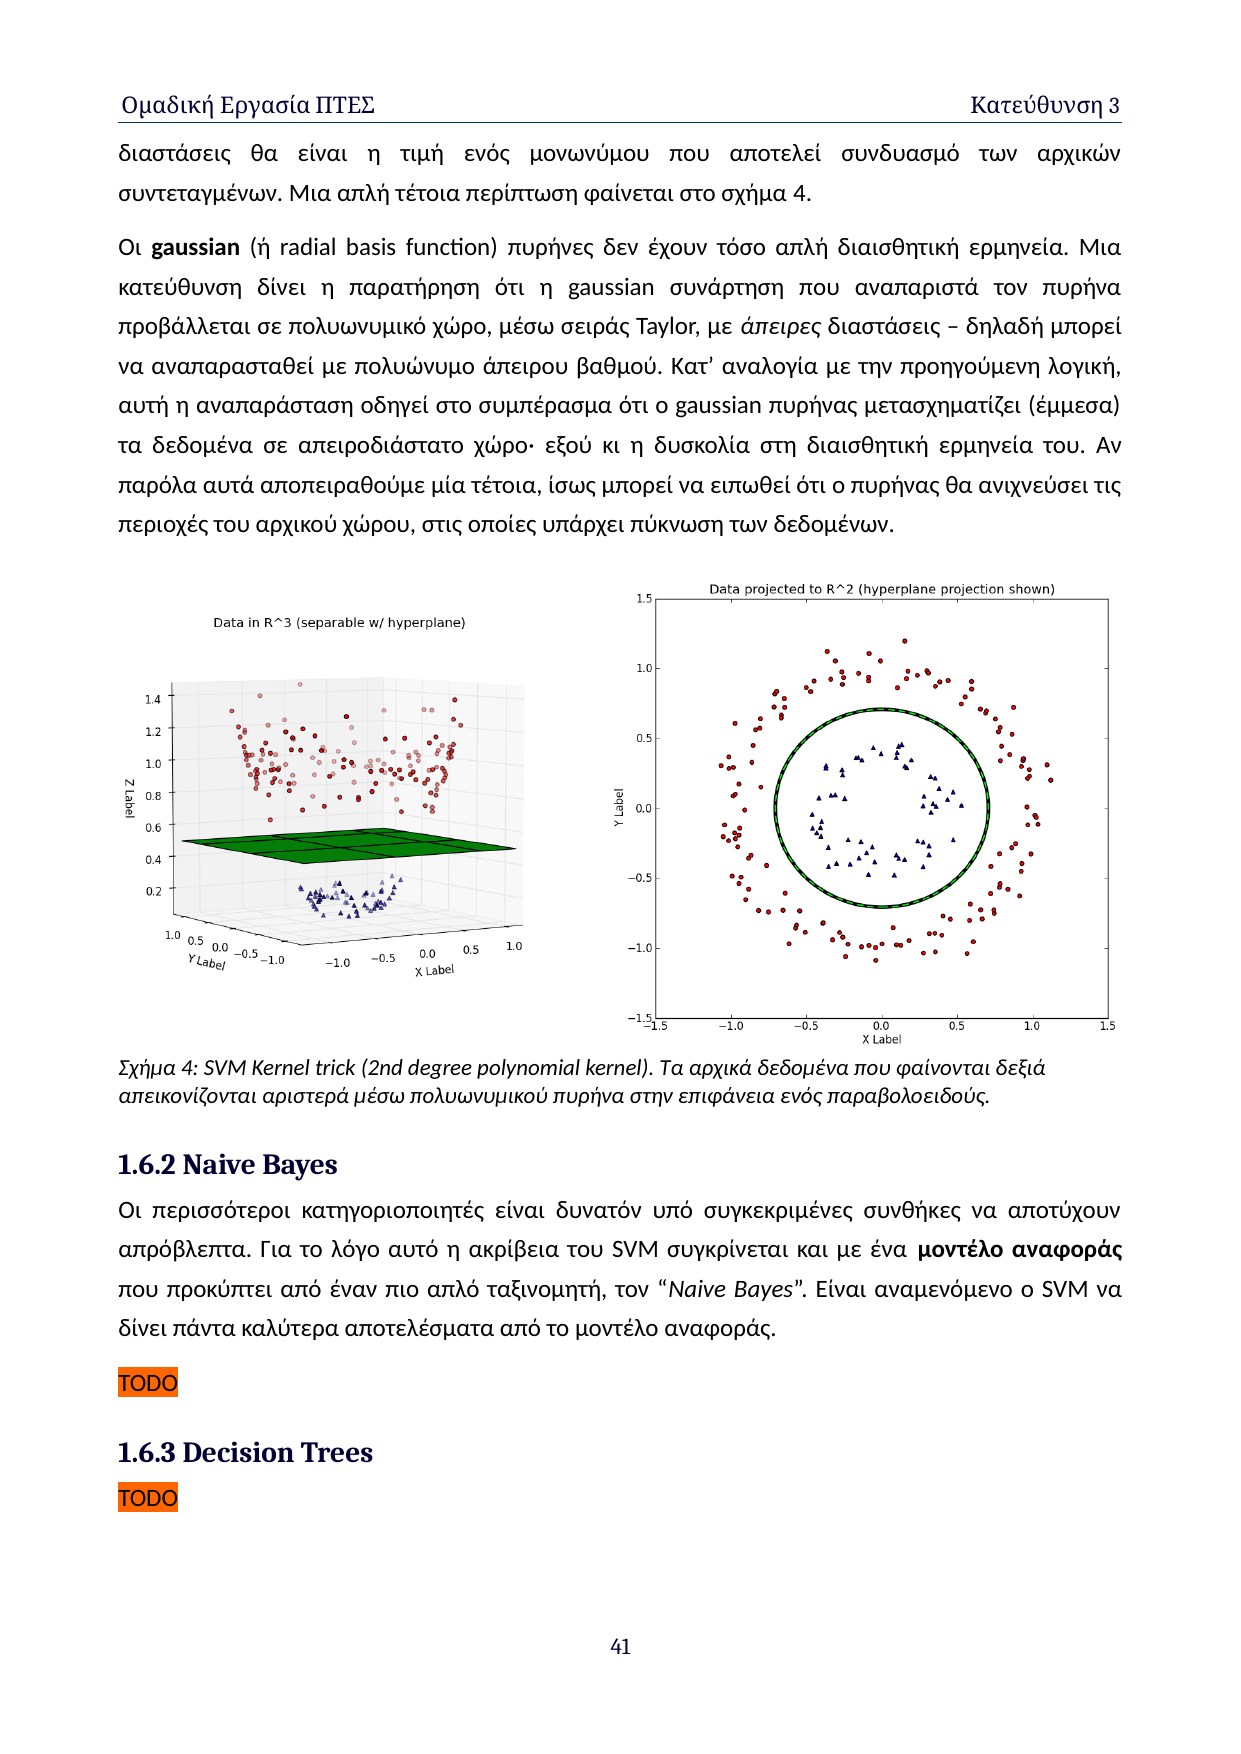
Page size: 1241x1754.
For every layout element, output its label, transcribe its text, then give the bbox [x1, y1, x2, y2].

subtitle Naive Bayes [118, 1148, 1122, 1181]
text Σχήμα 4: SVM Kernel trick (2nd degree polynomial kernel). Τα αρχικά δεδομένα που φαίνονται δεξιά απεικονίζονται αριστερά μέσω πολυωνυμικού πυρήνα στην επιφάνεια ενός παραβολοειδούς. [118, 1054, 1122, 1109]
subtitle Decision Trees [118, 1436, 1122, 1469]
text διαστάσεις θα είναι η τιμή ενός μονωνύμου που αποτελεί συνδυασμό των αρχικών συντεταγμένων. Μια απλή τέτοια περίπτωση φαίνεται στο σχήμα 4. [118, 137, 1122, 208]
text TODO [118, 1482, 1122, 1512]
text TODO [118, 1367, 1122, 1397]
picture [118, 575, 1123, 1054]
text Οι gaussian (ή radial basis function) πυρήνες δεν έχουν τόσο απλή διαισθητική ερμηνεία. Μια κατεύθυνση δίνει η παρατήρηση ότι η gaussian συνάρτηση που αναπαριστά τον πυρήνα προβάλλεται σε πολυωνυμικό χώρο, μέσω σειράς Taylor, με άπειρες διαστάσεις – δηλαδή μπορεί να αναπαρασταθεί με πολυώνυμο άπειρου βαθμού. Κατ’ αναλογία με την προηγούμενη λογική, αυτή η αναπαράσταση οδηγεί στο συμπέρασμα ότι ο gaussian πυρήνας μετασχηματίζει (έμμεσα) τα δεδομένα σε απειροδιάστατο χώρο· εξού κι η δυσκολία στη διαισθητική ερμηνεία του. Αν παρόλα αυτά αποπειραθούμε μία τέτοια, ίσως μπορεί να ειπωθεί ότι ο πυρήνας θα ανιχνεύσει τις περιοχές του αρχικού χώρου, στις οποίες υπάρχει πύκνωση των δεδομένων. [118, 231, 1122, 539]
text Οι περισσότεροι κατηγοριοποιητές είναι δυνατόν υπό συγκεκριμένες συνθήκες να αποτύχουν απρόβλεπτα. Για το λόγο αυτό η ακρίβεια του SVM συγκρίνεται και με ένα μοντέλο αναφοράς που προκύπτει από έναν πιο απλό ταξινομητή, τον “Naive Bayes”. Είναι αναμενόμενο ο SVM να δίνει πάντα καλύτερα αποτελέσματα από το μοντέλο αναφοράς. [118, 1194, 1122, 1343]
